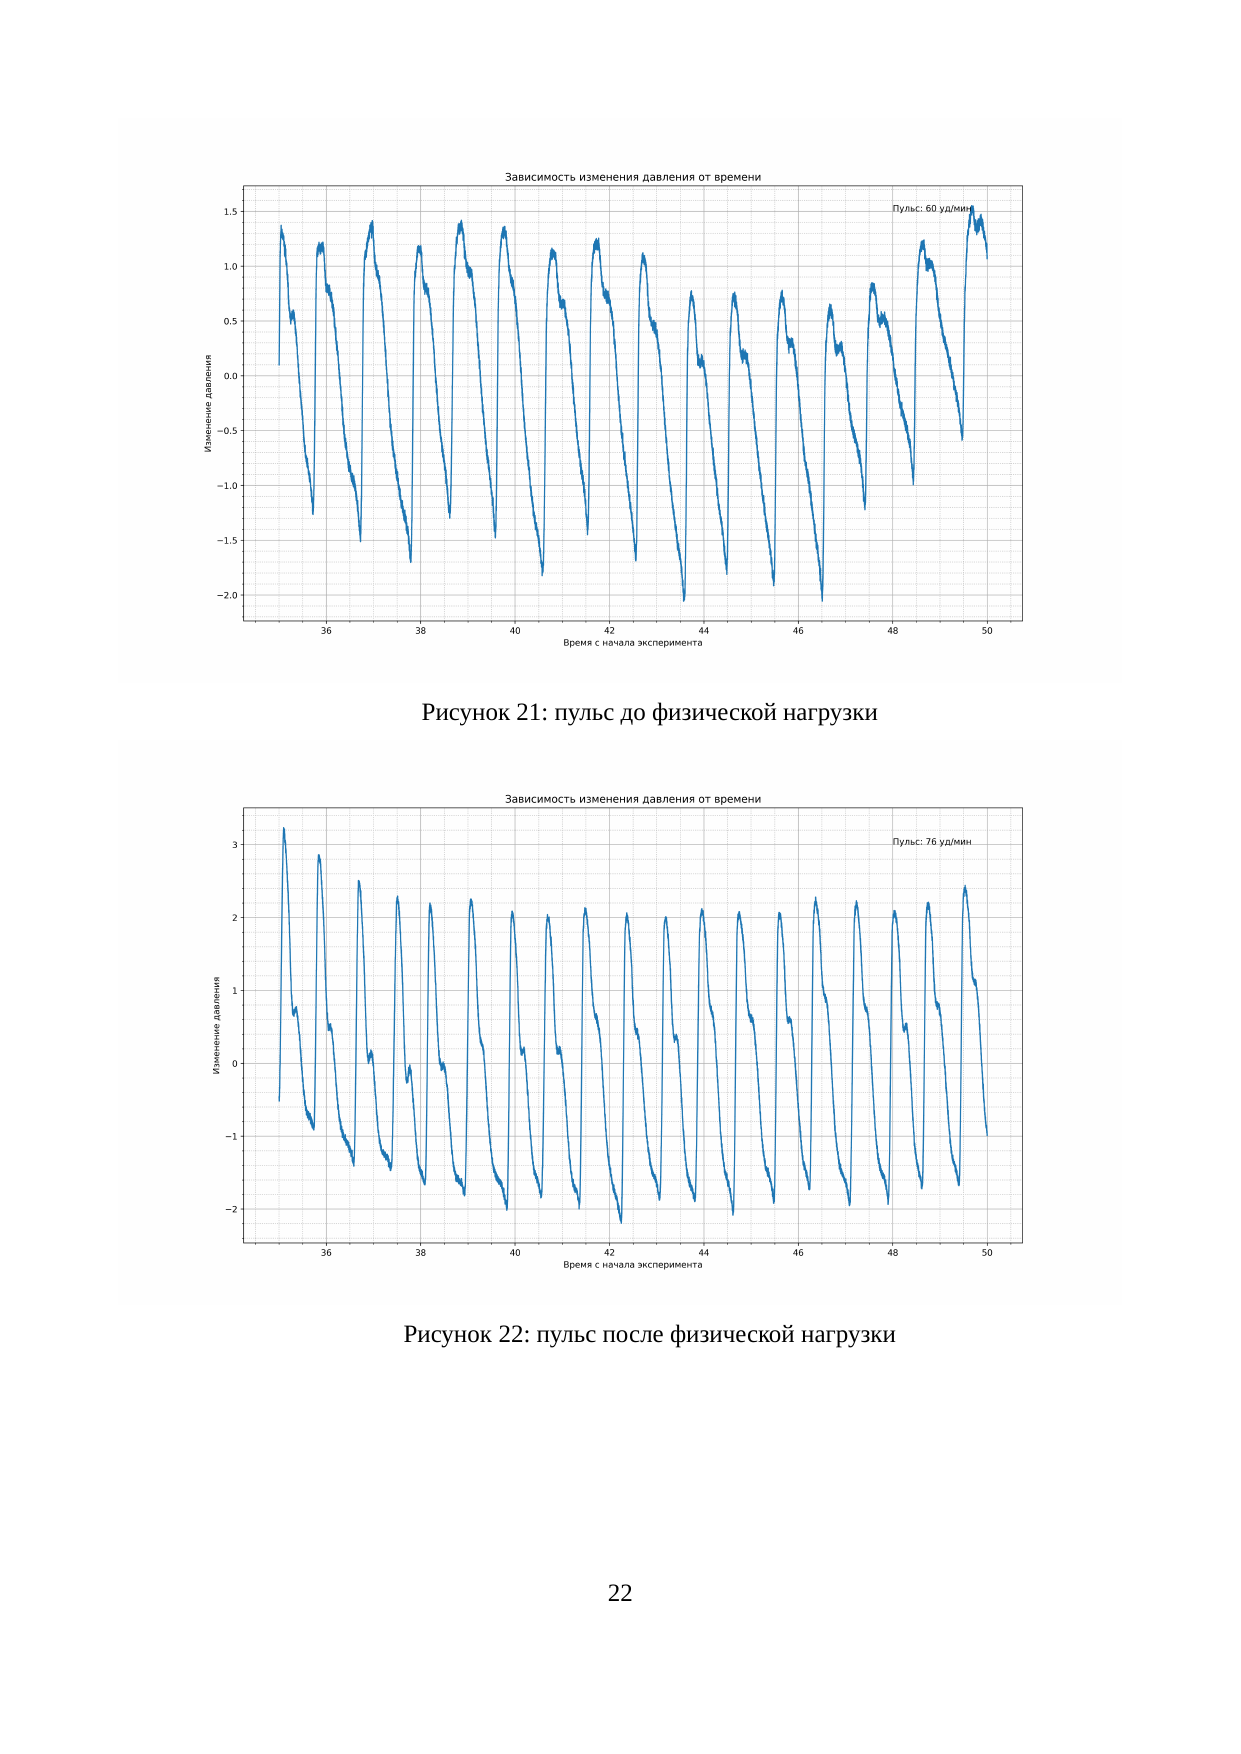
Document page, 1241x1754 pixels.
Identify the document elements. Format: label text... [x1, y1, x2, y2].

text Рисунок 21: пульс до физической нагрузки [118, 683, 1122, 726]
text Рисунок 22: пульс после физической нагрузки [118, 1305, 1122, 1348]
picture [118, 118, 1123, 683]
picture [118, 740, 1123, 1305]
